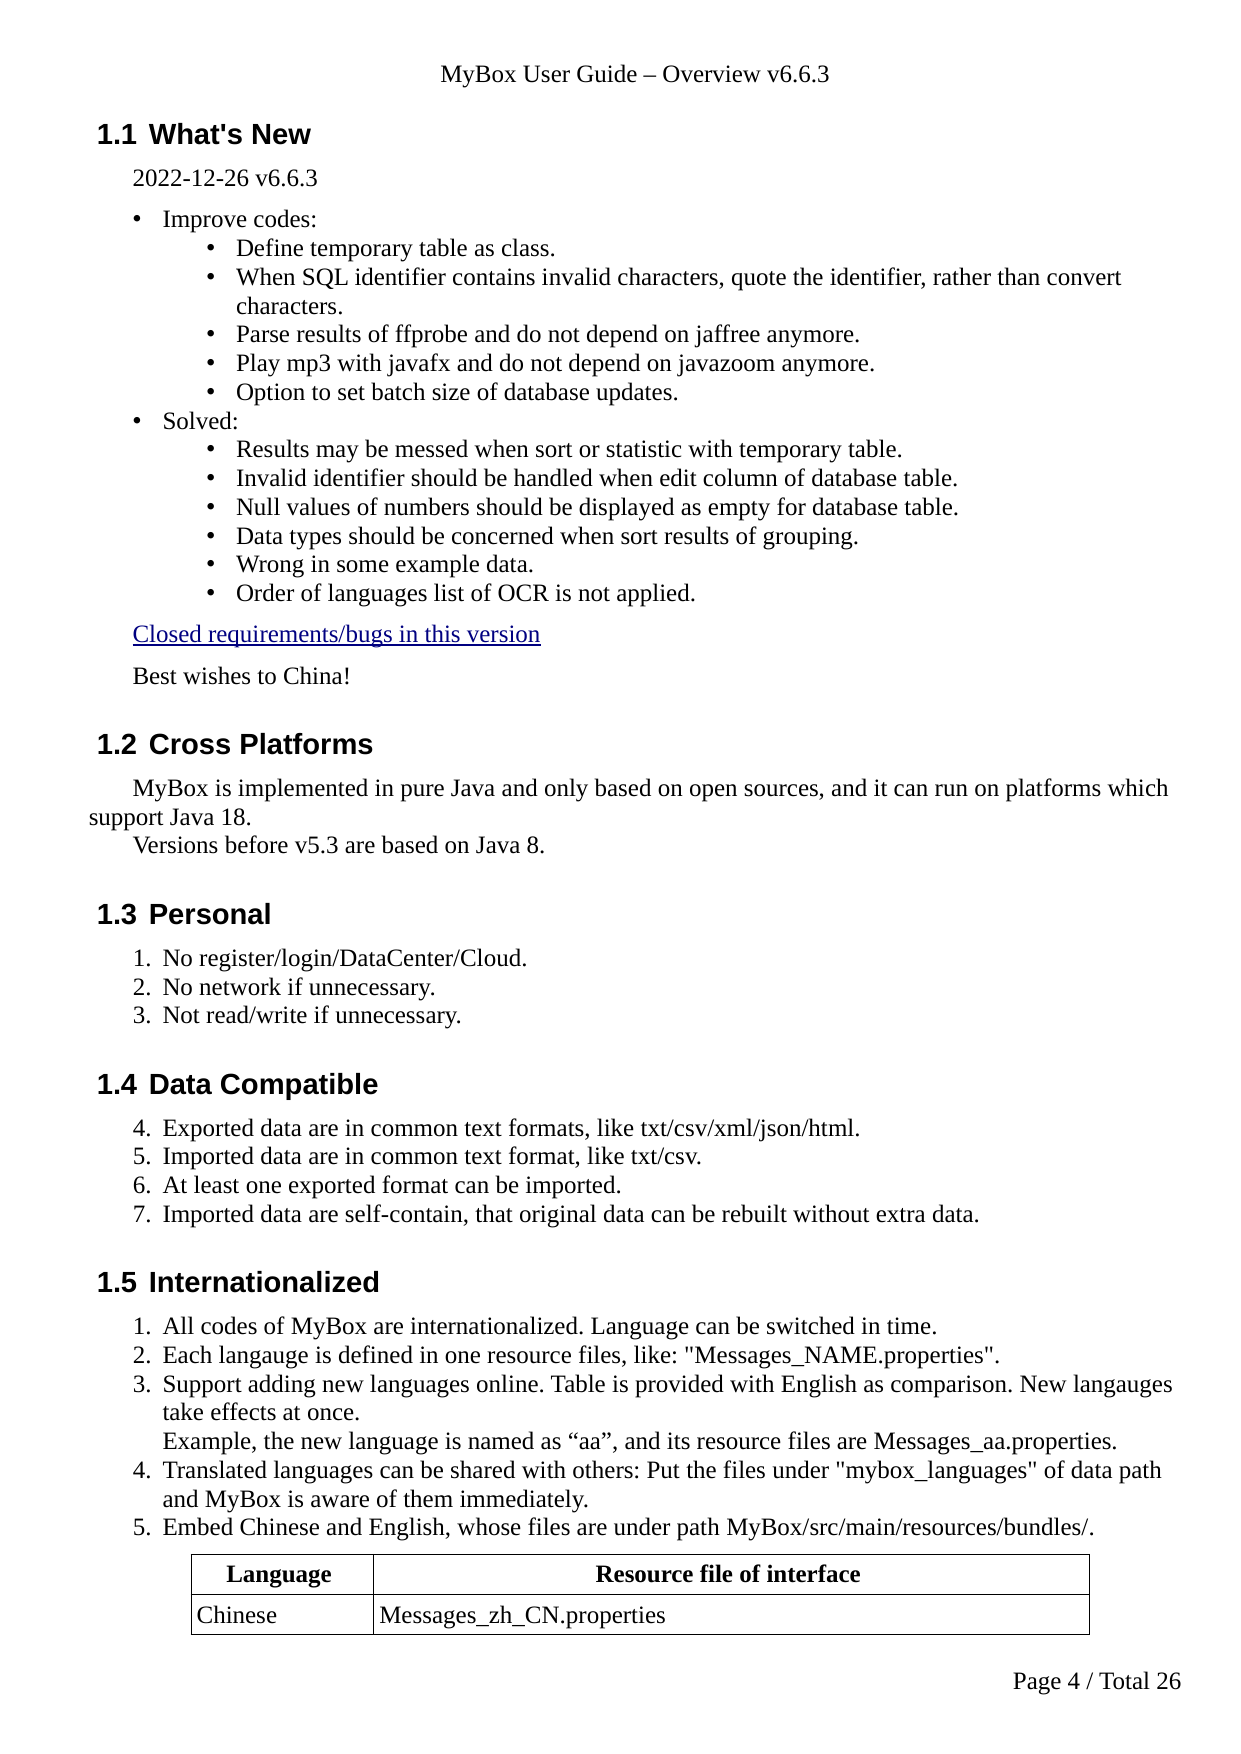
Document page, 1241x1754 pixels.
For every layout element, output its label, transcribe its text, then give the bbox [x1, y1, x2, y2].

list When SQL identifier contains invalid characters, quote the identifier, rather than convert characters. [206, 262, 1181, 319]
table_header Resource file of interface [374, 1555, 1089, 1594]
text Closed requirements/bugs in this version [88, 619, 1181, 648]
list Not read/write if unnecessary. [133, 1000, 1181, 1029]
text MyBox is implemented in pure Java and only based on open sources, and it can run on platforms which support Java 18. Versions before v5.3 are based on Java 8. [88, 773, 1181, 859]
list Wrong in some example data. [206, 549, 1181, 578]
list Each langauge is defined in one resource files, like: "Messages_NAME.properties". [133, 1340, 1181, 1369]
table_cell Messages_zh_CN.properties [374, 1595, 1089, 1634]
list No network if unnecessary. [133, 972, 1181, 1000]
list Solved: [133, 406, 1181, 434]
subtitle What's New [88, 117, 1181, 151]
subtitle Personal [88, 897, 1181, 930]
list Parse results of ffprobe and do not depend on jaffree anymore. [206, 319, 1181, 348]
list At least one exported format can be imported. [133, 1170, 1181, 1199]
text 2022-12-26 v6.6.3 [88, 163, 1181, 192]
list Improve codes: [133, 204, 1181, 233]
list Order of languages list of OCR is not applied. [206, 578, 1181, 607]
subtitle Internationalized [88, 1265, 1181, 1299]
list Imported data are self-contain, that original data can be rebuilt without extra data. [133, 1199, 1181, 1228]
list Define temporary table as class. [206, 233, 1181, 262]
table_header Language [192, 1555, 373, 1594]
list Exported data are in common text formats, like txt/csv/xml/json/html. [133, 1113, 1181, 1141]
list Data types should be concerned when sort results of grouping. [206, 521, 1181, 549]
table_cell Chinese [192, 1595, 373, 1634]
subtitle Cross Platforms [88, 727, 1181, 761]
list All codes of MyBox are internationalized. Language can be switched in time. [133, 1311, 1181, 1340]
list No register/login/DataCenter/Cloud. [133, 943, 1181, 972]
subtitle Data Compatible [88, 1067, 1181, 1100]
list Support adding new languages online. Table is provided with English as comparison. New langauges take effects at once. Example, the new language is named as “aa”, and its resource files are Messages_aa.properties. [133, 1369, 1181, 1455]
list Results may be messed when sort or statistic with temporary table. [206, 434, 1181, 463]
text Best wishes to China! [88, 661, 1181, 689]
list Null values of numbers should be displayed as empty for database table. [206, 492, 1181, 521]
list Invalid identifier should be handled when edit column of database table. [206, 463, 1181, 492]
list Embed Chinese and English, whose files are under path MyBox/src/main/resources/bundles/. [133, 1512, 1181, 1541]
list Option to set batch size of database updates. [206, 377, 1181, 406]
list Imported data are in common text format, like txt/csv. [133, 1141, 1181, 1170]
list Play mp3 with javafx and do not depend on javazoom anymore. [206, 348, 1181, 377]
list Translated languages can be shared with others: Put the files under "mybox_languages" of data path and MyBox is aware of them immediately. [133, 1455, 1181, 1512]
